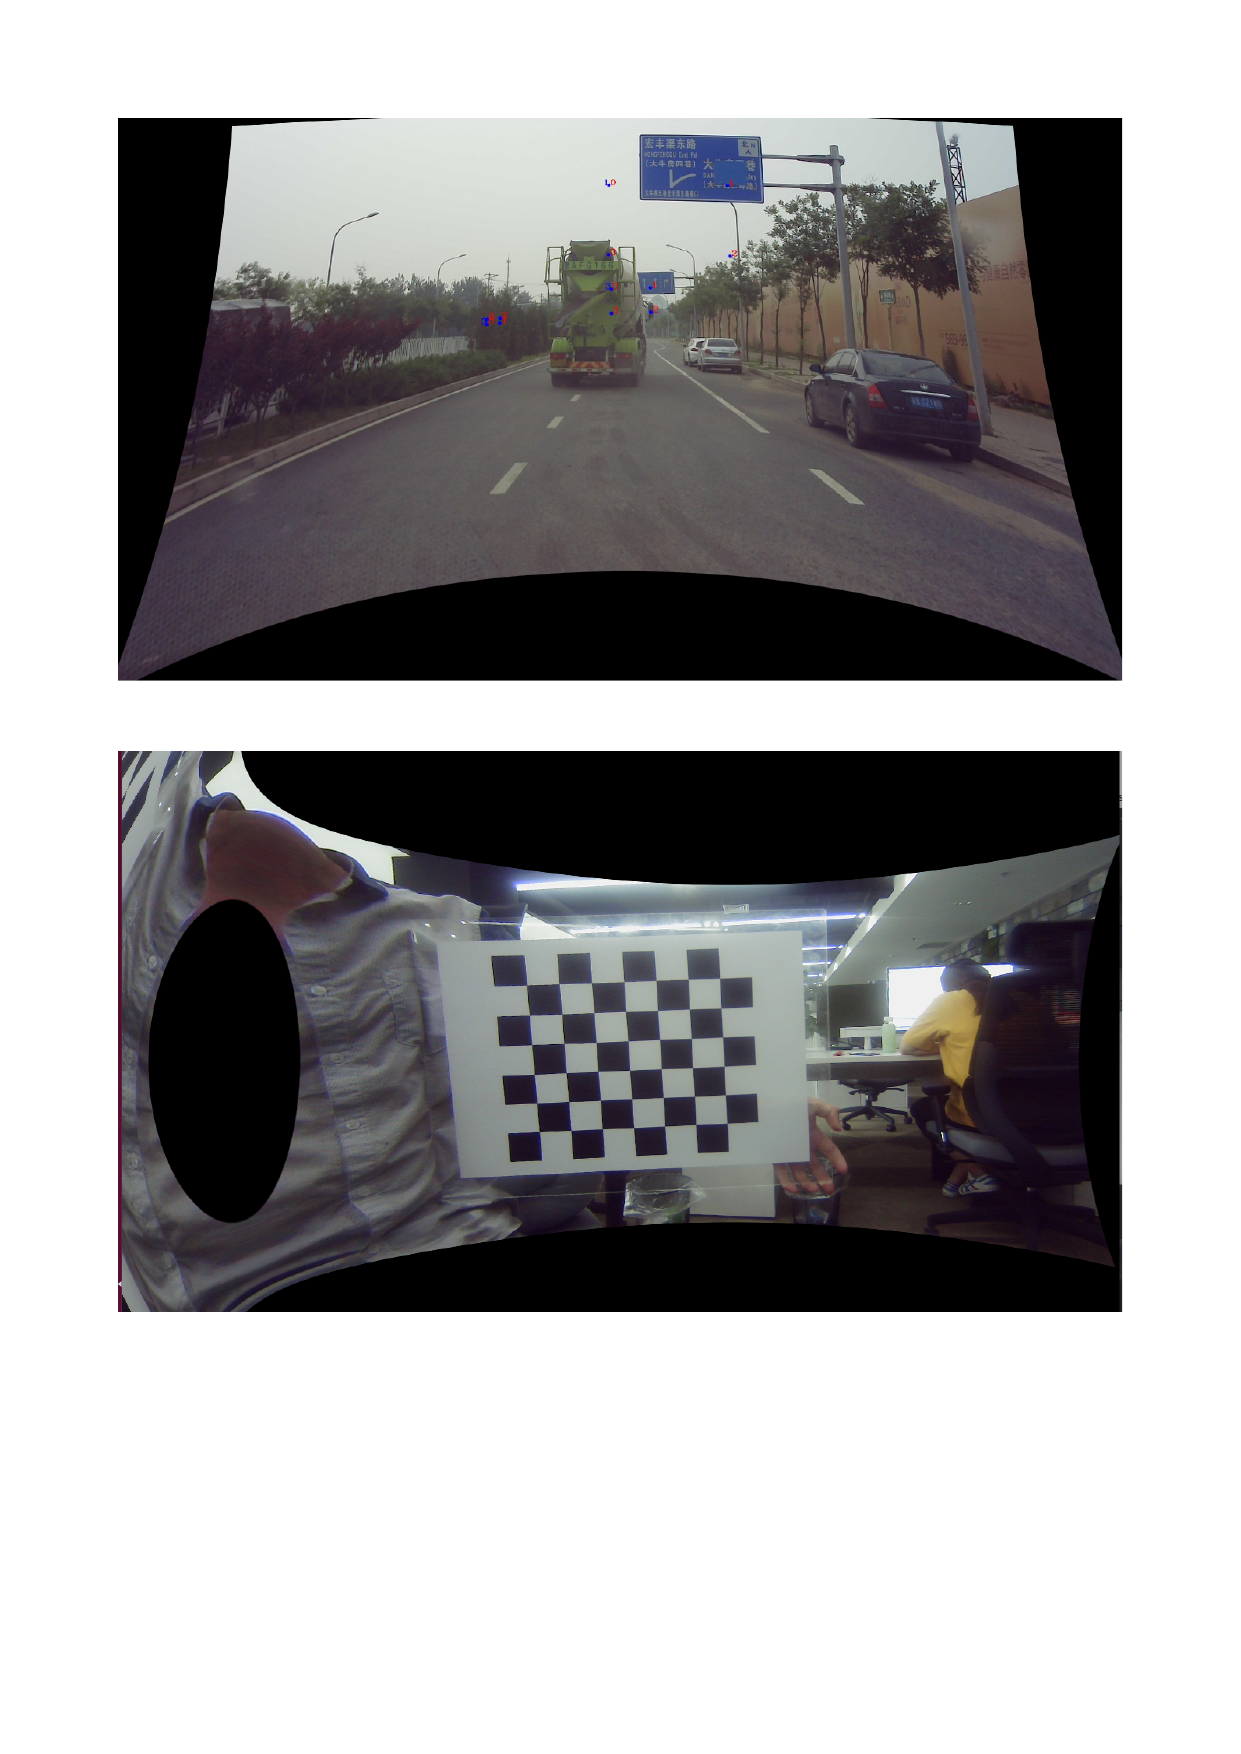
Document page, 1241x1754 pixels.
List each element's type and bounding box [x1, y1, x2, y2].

picture [118, 118, 1123, 681]
picture [118, 751, 1123, 1312]
